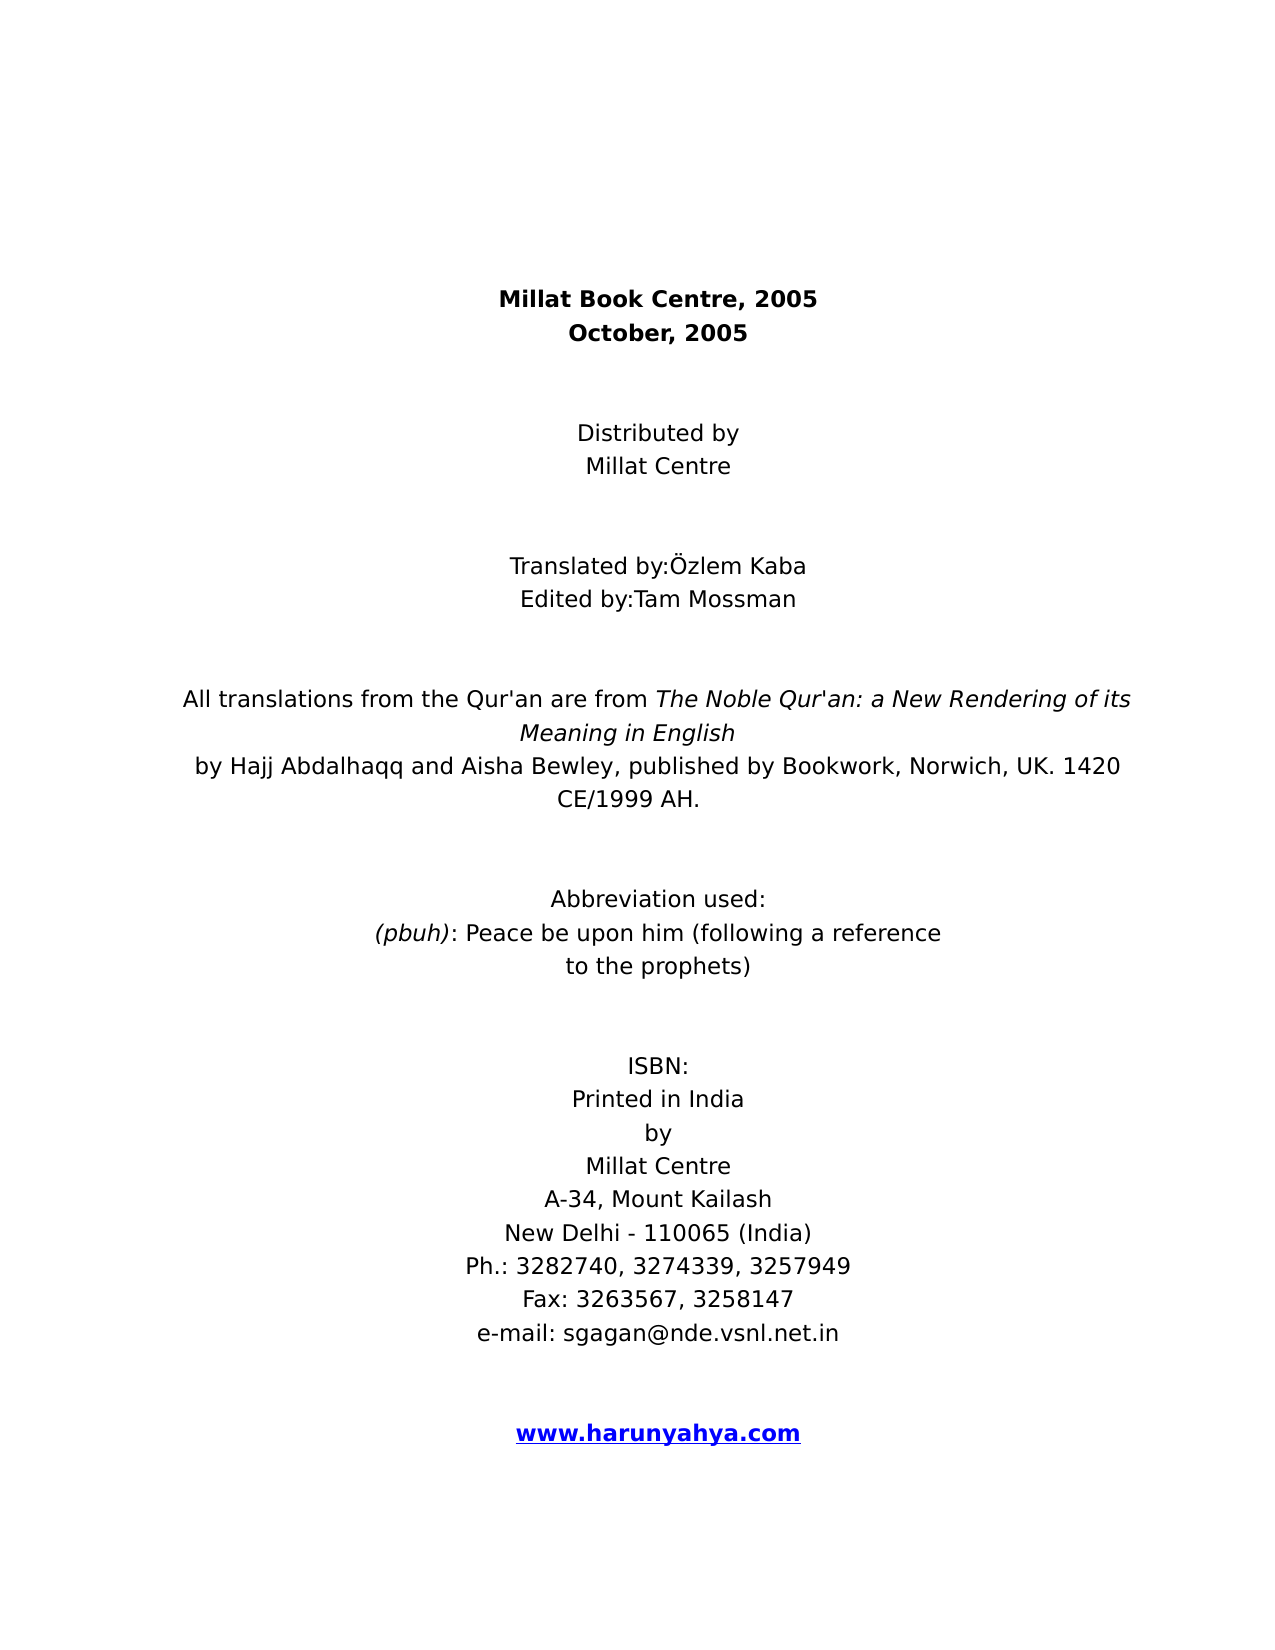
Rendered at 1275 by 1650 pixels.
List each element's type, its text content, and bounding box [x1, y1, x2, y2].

text Ph.: 3282740, 3274339, 3257949 [112, 1248, 1145, 1281]
text Edited by:Tam Mossman [112, 581, 1145, 614]
text Printed in India [112, 1081, 1145, 1114]
text www.harunyahya.com [112, 1414, 1145, 1448]
text e-mail: sgagan@nde.vsnl.net.in [112, 1314, 1145, 1348]
text Distributed by [112, 414, 1145, 448]
text Millat Book Centre, 2005 [112, 281, 1145, 314]
text to the prophets) [112, 948, 1145, 981]
text by [112, 1114, 1145, 1148]
text Millat Centre [112, 1148, 1145, 1181]
text ISBN: [112, 1048, 1145, 1081]
text October, 2005 [112, 314, 1145, 348]
text New Delhi - 110065 (India) [112, 1214, 1145, 1248]
text (pbuh): Peace be upon him (following a reference [112, 914, 1145, 948]
text Millat Centre [112, 448, 1145, 481]
text All translations from the Qur'an are from The Noble Qur'an: a New Rendering of its Meaning in English [112, 681, 1145, 748]
text Abbreviation used: [112, 881, 1145, 914]
text A-34, Mount Kailash [112, 1181, 1145, 1214]
text by Hajj Abdalhaqq and Aisha Bewley, published by Bookwork, Norwich, UK. 1420 CE/1999 AH. [112, 748, 1145, 814]
text Translated by:Özlem Kaba [112, 548, 1145, 581]
text Fax: 3263567, 3258147 [112, 1281, 1145, 1314]
